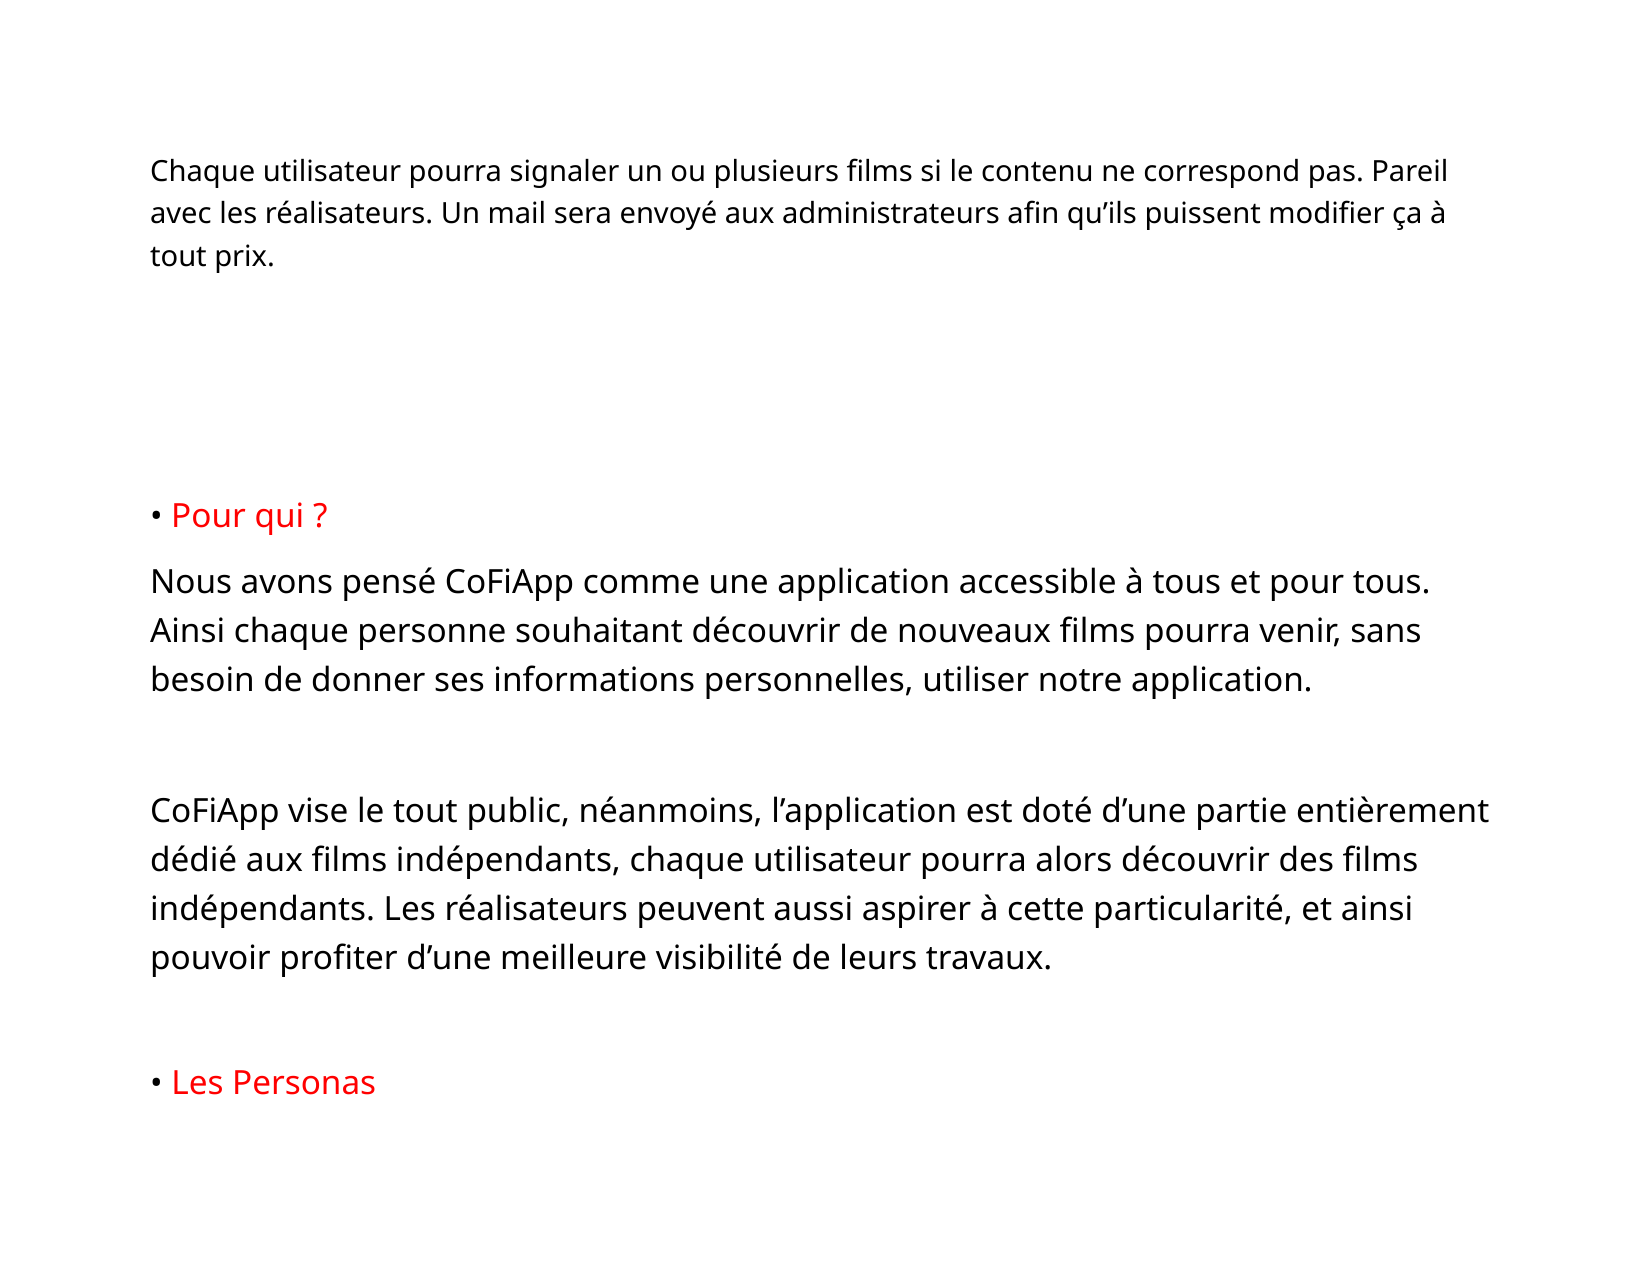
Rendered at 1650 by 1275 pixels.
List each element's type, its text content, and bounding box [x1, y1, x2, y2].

text CoFiApp vise le tout public, néanmoins, l’application est doté d’une partie entièrement dédié aux films indépendants, chaque utilisateur pourra alors découvrir des films indépendants. Les réalisateurs peuvent aussi aspirer à cette particularité, et ainsi pouvoir profiter d’une meilleure visibilité de leurs travaux. [150, 787, 1500, 979]
text • Pour qui ? [150, 492, 1500, 537]
text • Les Personas [150, 1059, 1500, 1104]
text Nous avons pensé CoFiApp comme une application accessible à tous et pour tous. Ainsi chaque personne souhaitant découvrir de nouveaux films pourra venir, sans besoin de donner ses informations personnelles, utiliser notre application. [150, 558, 1500, 701]
text Chaque utilisateur pourra signaler un ou plusieurs films si le contenu ne correspond pas. Pareil avec les réalisateurs. Un mail sera envoyé aux administrateurs afin qu’ils puissent modifier ça à tout prix. [150, 150, 1500, 275]
